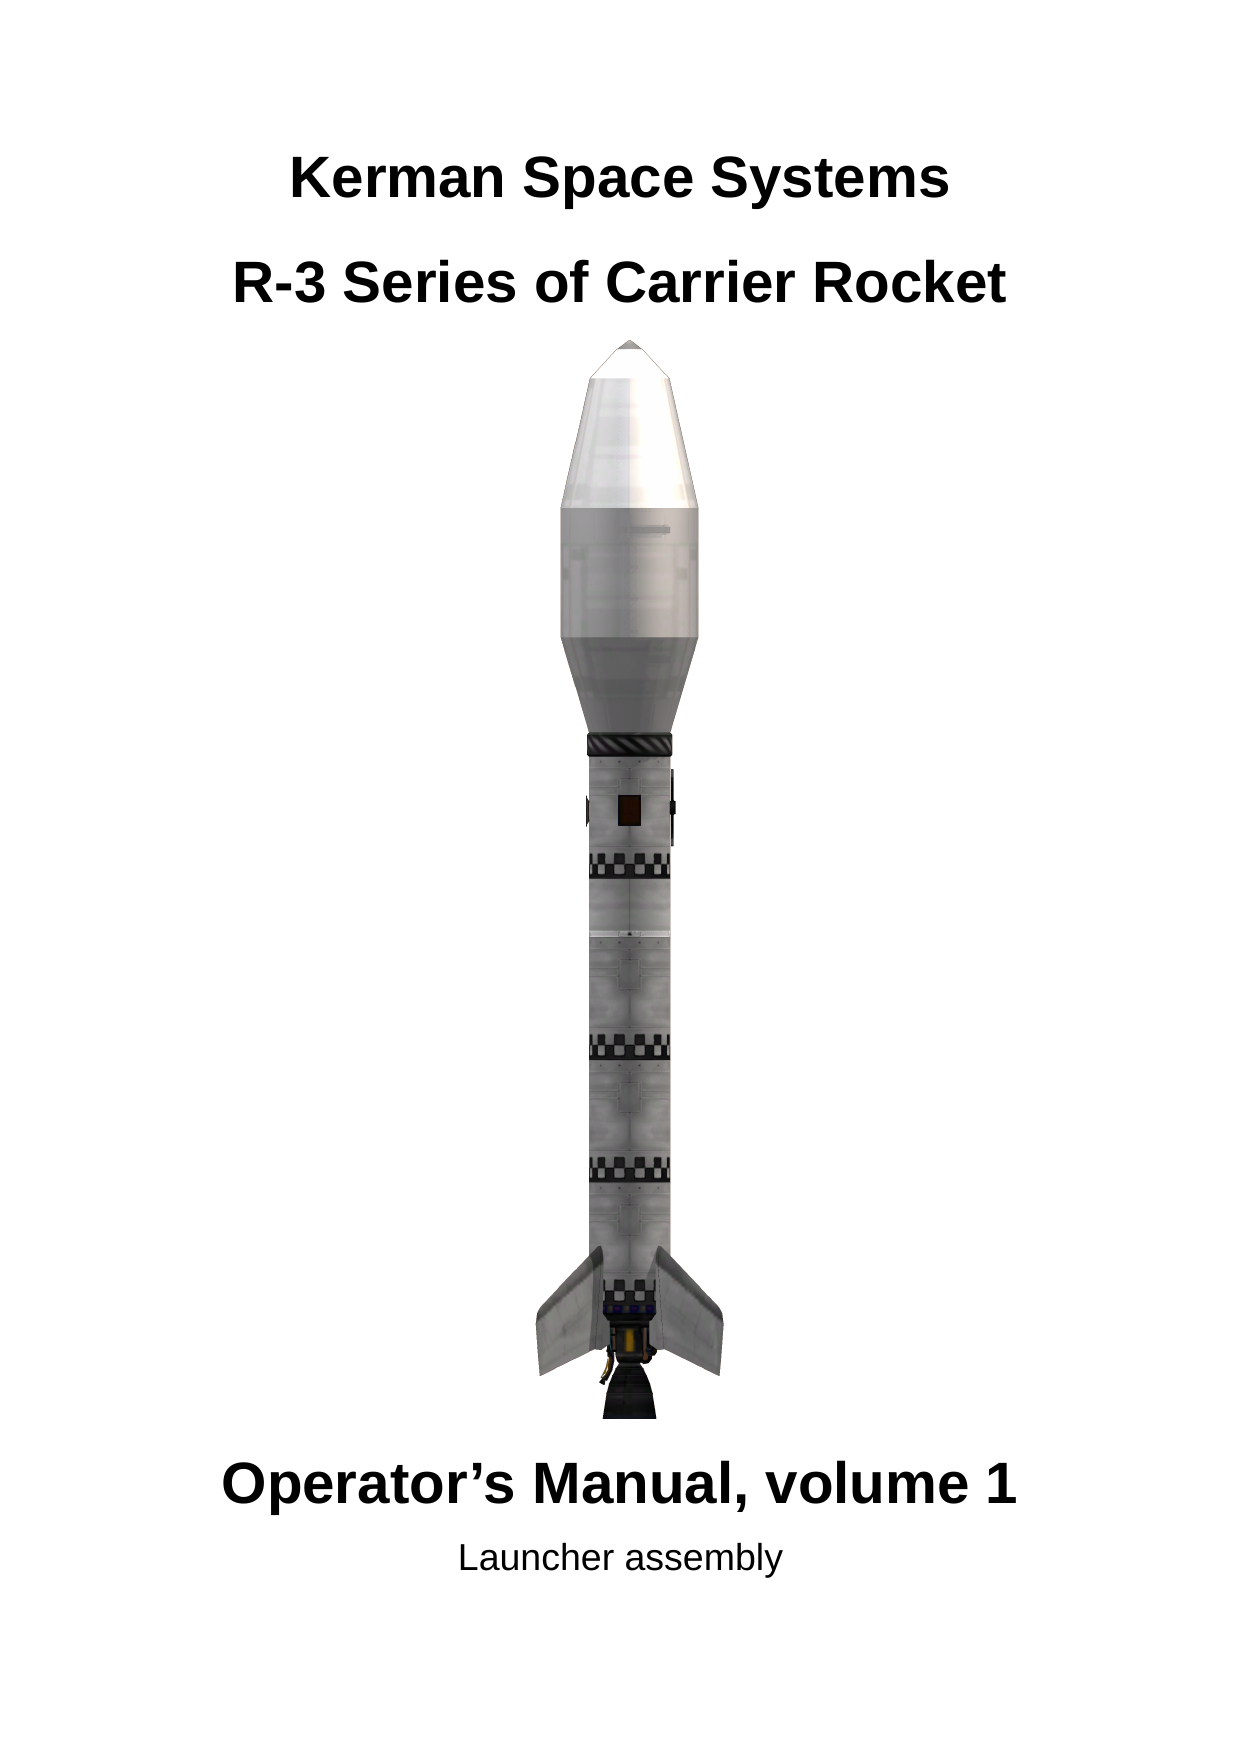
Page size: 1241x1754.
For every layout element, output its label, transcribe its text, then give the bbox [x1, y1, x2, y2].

title Operator’s Manual, volume 1 [118, 352, 1122, 1516]
picture [487, 327, 753, 1449]
title R-3 Series of Carrier Rocket [118, 248, 1122, 315]
subtitle Launcher assembly [118, 1535, 1122, 1578]
title Kerman Space Systems [118, 143, 1122, 210]
